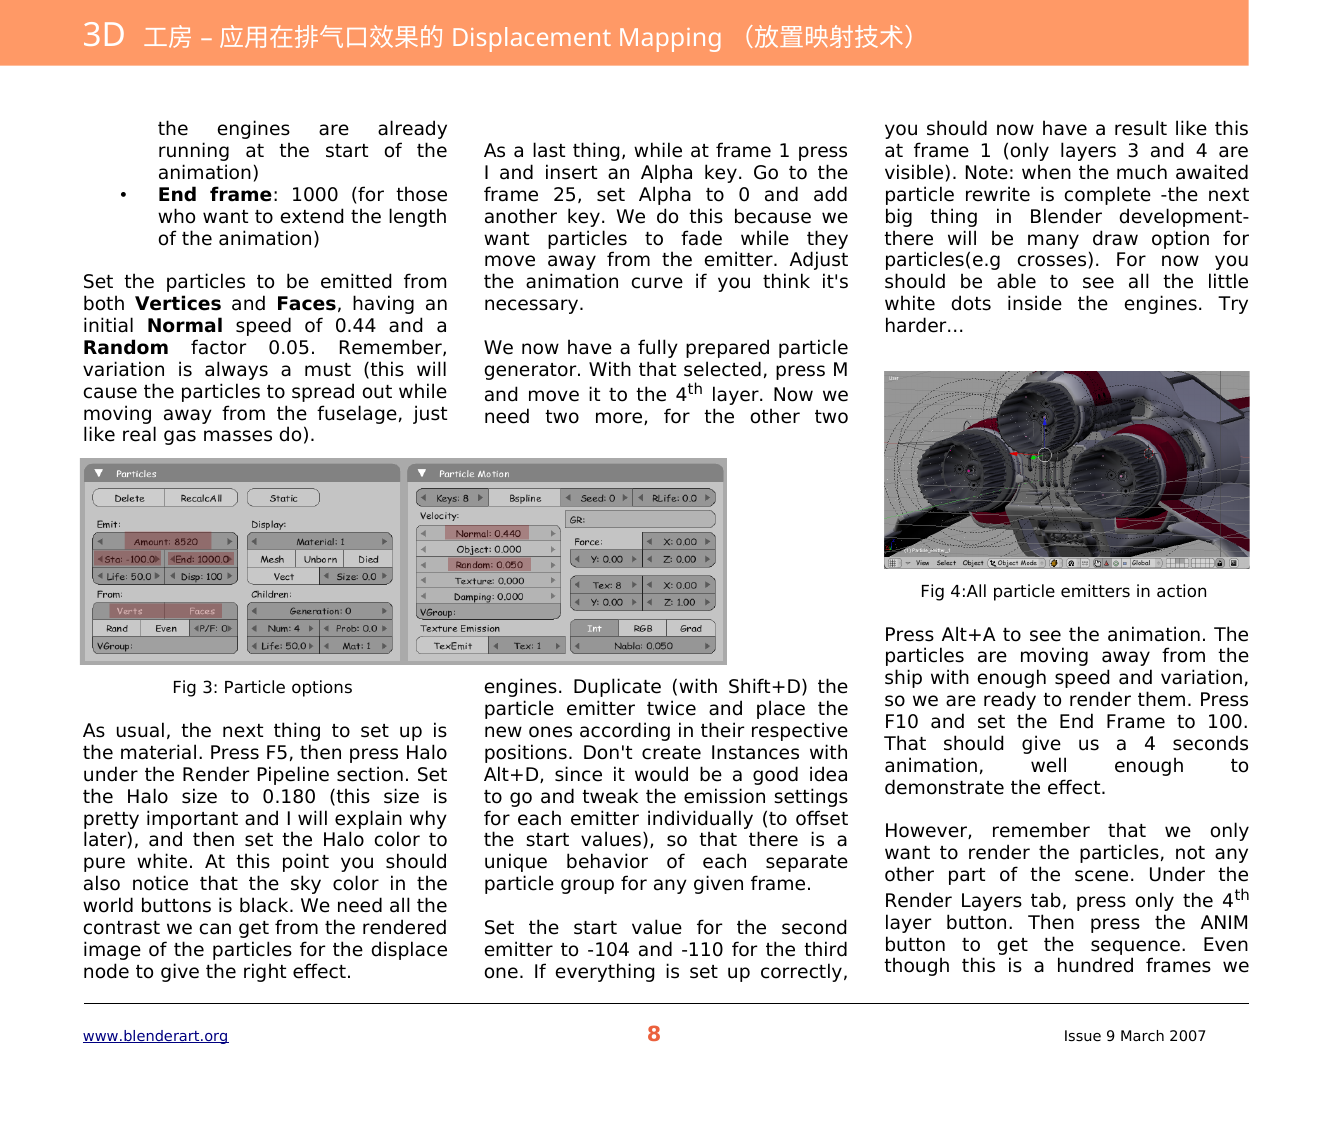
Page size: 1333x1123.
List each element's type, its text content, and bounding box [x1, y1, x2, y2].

text As a last thing, while at frame 1 press I and insert an Alpha key. Go to the frame 25, set Alpha to 0 and add another key. We do this because we want particles to fade while they move away from the emitter. Adjust the animation curve if you think it's necessary. [483, 140, 849, 315]
list End frame: 1000 (for those who want to extend the length of the animation) [120, 184, 448, 249]
text you should now have a result like this at frame 1 (only layers 3 and 4 are visible). Note: when the much awaited particle rewrite is complete -the next big thing in Blender development- there will be many draw option for particles(e.g crosses). For now you should be able to see all the little white dots inside the engines. Try harder... [884, 118, 1249, 337]
picture [79, 458, 727, 665]
text Fig 4:All particle emitters in action [884, 569, 1249, 602]
text [83, 446, 448, 458]
text Press Alt+A to see the animation. The particles are moving away from the ship with enough speed and variation, so we are ready to render them. Press F10 and set the End Frame to 100. That should give us a 4 seconds animation, well enough to demonstrate the effect. [884, 624, 1249, 799]
list the engines are already running at the start of the animation) [120, 118, 448, 184]
text However, remember that we only want to render the particles, not any other part of the scene. Under the Render Layers tab, press only the 4th layer button. Then press the ANIM button to get the sequence. Even though this is a hundred frames we [884, 821, 1249, 977]
picture [884, 371, 1250, 569]
text [884, 359, 1249, 371]
text We now have a fully prepared particle generator. With that selected, press M and move it to the 4th layer. Now we need two more, for the other two engines. Duplicate (with Shift+D) the particle emitter twice and place the new ones according in their respective positions. Don't create Instances with Alt+D, since it would be a good idea to go and tweak the emission settings for each emitter individually (to offset the start values), so that there is a unique behavior of each separate particle group for any given frame. [483, 337, 849, 895]
text Fig 3: Particle options [83, 665, 448, 698]
text As usual, the next thing to set up is the material. Press F5, then press Halo under the Render Pipeline section. Set the Halo size to 0.180 (this size is pretty important and I will explain why later), and then set the Halo color to pure white. At this point you should also notice that the sky color in the world buttons is black. We need all the contrast we can get from the rendered image of the particles for the displace node to give the right effect. [83, 720, 448, 982]
text Set the start value for the second emitter to -104 and -110 for the third one. If everything is set up correctly, [483, 917, 849, 982]
text Set the particles to be emitted from both Vertices and Faces, having an initial Normal speed of 0.44 and a Random factor 0.05. Remember, variation is always a must (this will cause the particles to spread out while moving away from the fuselage, just like real gas masses do). [83, 271, 448, 446]
